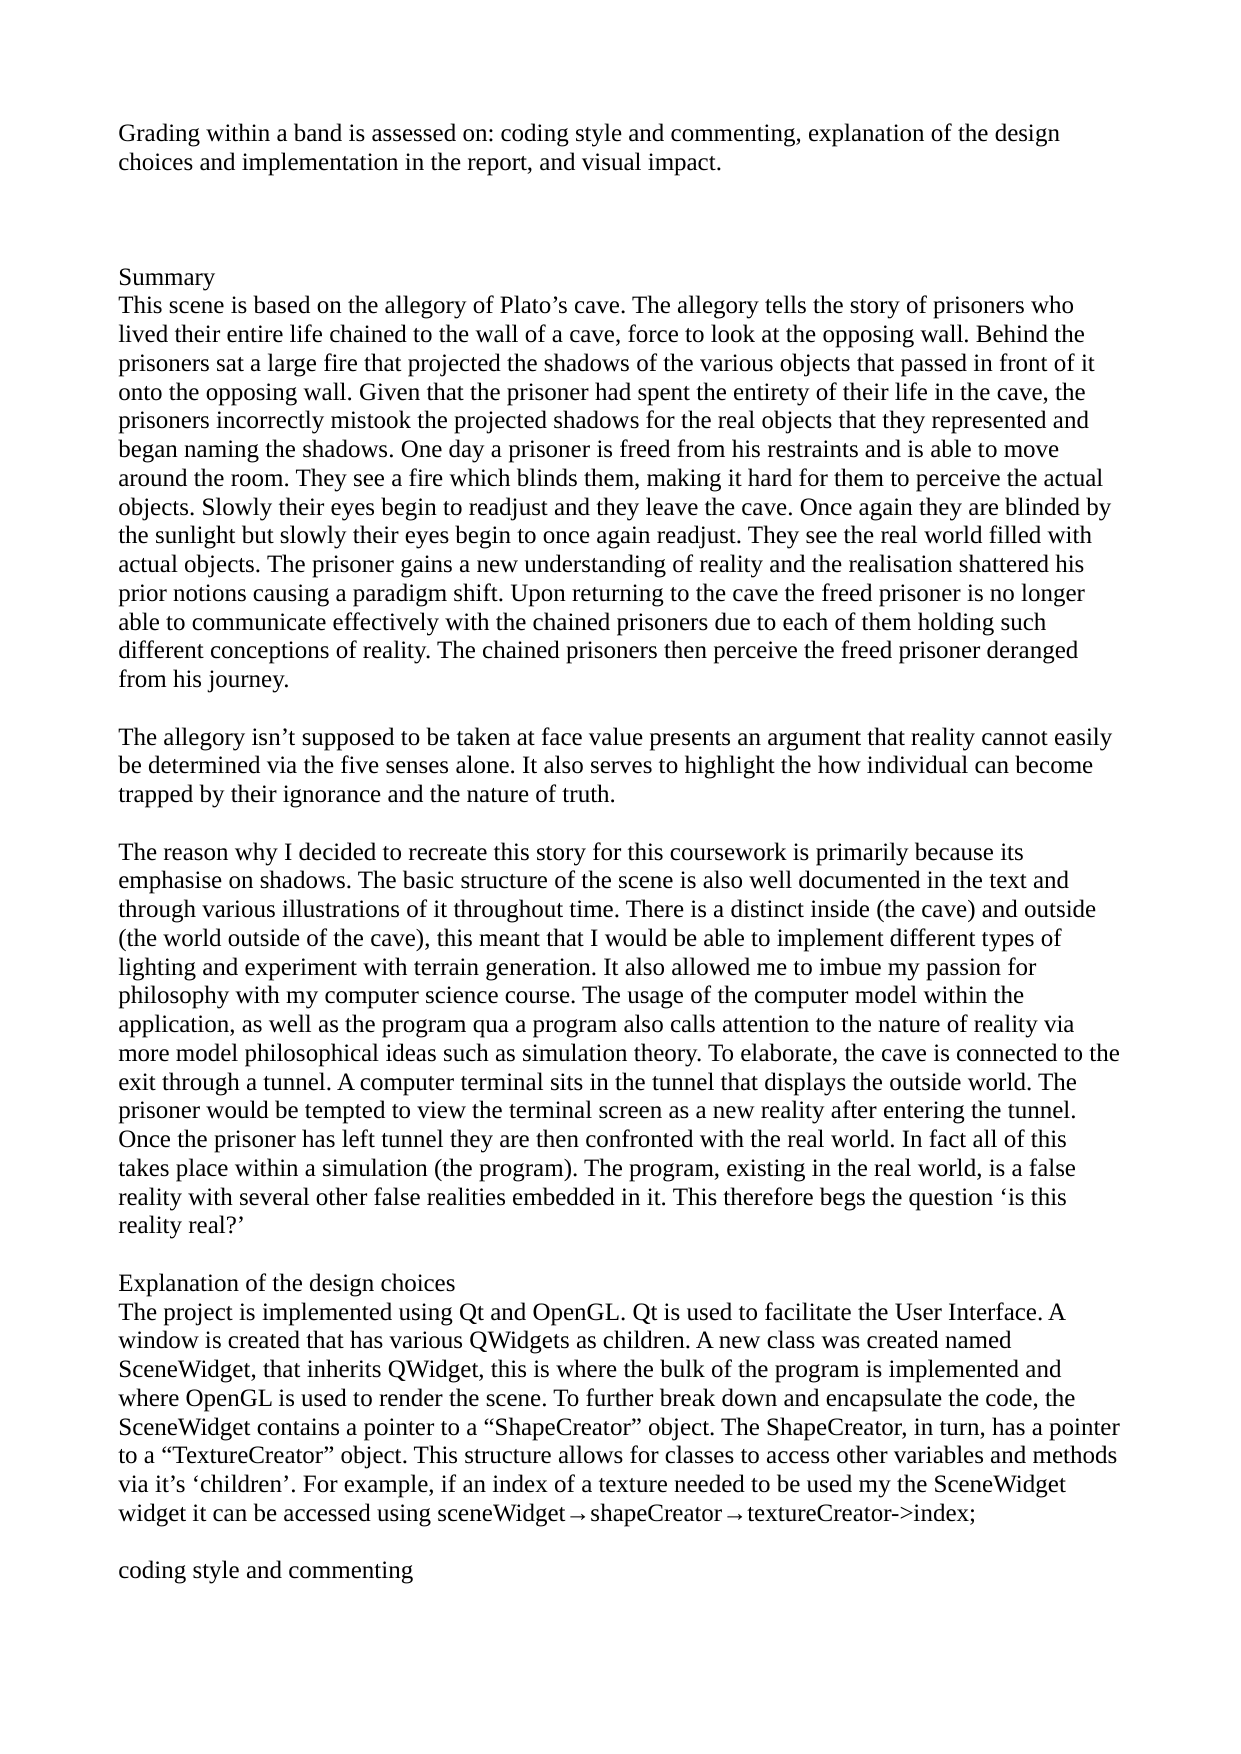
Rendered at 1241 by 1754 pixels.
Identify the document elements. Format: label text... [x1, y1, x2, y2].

text Summary [118, 262, 1122, 291]
text Explanation of the design choices [118, 1268, 1122, 1297]
text The project is implemented using Qt and OpenGL. Qt is used to facilitate the User Interface. A window is created that has various QWidgets as children. A new class was created named SceneWidget, that inherits QWidget, this is where the bulk of the program is implemented and where OpenGL is used to render the scene. To further break down and encapsulate the code, the SceneWidget contains a pointer to a “ShapeCreator” object. The ShapeCreator, in turn, has a pointer to a “TextureCreator” object. This structure allows for classes to access other variables and methods via it’s ‘children’. For example, if an index of a texture needed to be used my the SceneWidget widget it can be accessed using sceneWidget→shapeCreator→textureCreator->index; [118, 1297, 1122, 1527]
text Grading within a band is assessed on: coding style and commenting, explanation of the design choices and implementation in the report, and visual impact. [118, 118, 1122, 176]
text This scene is based on the allegory of Plato’s cave. The allegory tells the story of prisoners who lived their entire life chained to the wall of a cave, force to look at the opposing wall. Behind the prisoners sat a large fire that projected the shadows of the various objects that passed in front of it onto the opposing wall. Given that the prisoner had spent the entirety of their life in the cave, the prisoners incorrectly mistook the projected shadows for the real objects that they represented and began naming the shadows. One day a prisoner is freed from his restraints and is able to move around the room. They see a fire which blinds them, making it hard for them to perceive the actual objects. Slowly their eyes begin to readjust and they leave the cave. Once again they are blinded by the sunlight but slowly their eyes begin to once again readjust. They see the real world filled with actual objects. The prisoner gains a new understanding of reality and the realisation shattered his prior notions causing a paradigm shift. Upon returning to the cave the freed prisoner is no longer able to communicate effectively with the chained prisoners due to each of them holding such different conceptions of reality. The chained prisoners then perceive the freed prisoner deranged from his journey. The allegory isn’t supposed to be taken at face value presents an argument that reality cannot easily be determined via the five senses alone. It also serves to highlight the how individual can become trapped by their ignorance and the nature of truth. The reason why I decided to recreate this story for this coursework is primarily because its emphasise on shadows. The basic structure of the scene is also well documented in the text and through various illustrations of it throughout time. There is a distinct inside (the cave) and outside (the world outside of the cave), this meant that I would be able to implement different types of lighting and experiment with terrain generation. It also allowed me to imbue my passion for philosophy with my computer science course. The usage of the computer model within the application, as well as the program qua a program also calls attention to the nature of reality via more model philosophical ideas such as simulation theory. To elaborate, the cave is connected to the exit through a tunnel. A computer terminal sits in the tunnel that displays the outside world. The prisoner would be tempted to view the terminal screen as a new reality after entering the tunnel. Once the prisoner has left tunnel they are then confronted with the real world. In fact all of this takes place within a simulation (the program). The program, existing in the real world, is a false reality with several other false realities embedded in it. This therefore begs the question ‘is this reality real?’ [118, 291, 1122, 1239]
text coding style and commenting [118, 1556, 1122, 1584]
